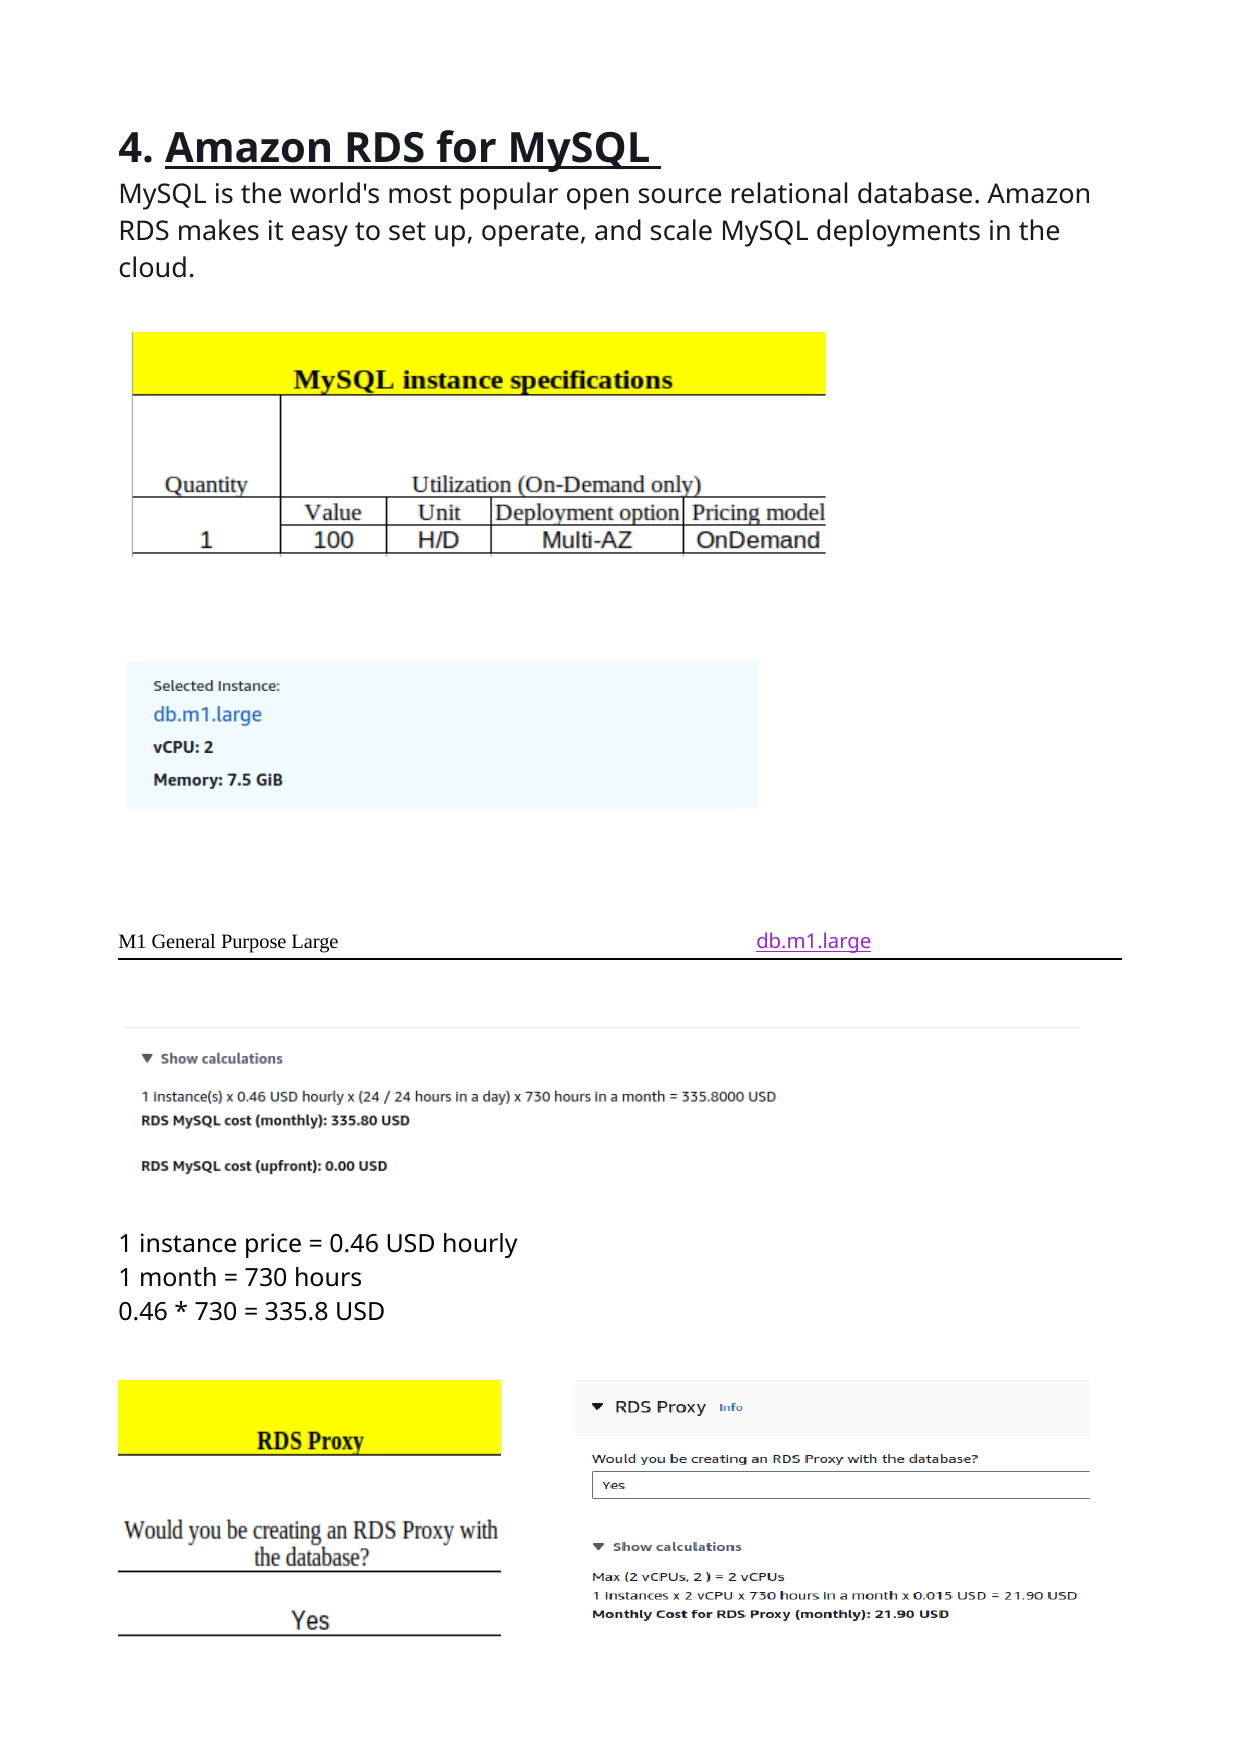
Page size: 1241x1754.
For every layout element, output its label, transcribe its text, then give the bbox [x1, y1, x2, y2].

text 0.46 * 730 = 335.8 USD [118, 1293, 1122, 1327]
text 4. Amazon RDS for MySQL [118, 118, 1122, 175]
picture [131, 332, 214, 456]
picture [123, 1119, 433, 1197]
text [118, 1362, 1122, 1396]
table_header db.m1.large [756, 927, 1122, 958]
picture [140, 1380, 314, 1525]
text 1 instance price = 0.46 USD hourly [118, 1225, 1122, 1259]
picture [575, 1377, 662, 1626]
text 1 month = 730 hours [118, 1259, 1122, 1293]
picture [127, 730, 258, 809]
table_header M1 General Purpose Large [118, 927, 756, 958]
text MySQL is the world's most popular open source relational database. Amazon RDS makes it easy to set up, operate, and scale MySQL deployments in the cloud. [118, 175, 1122, 286]
